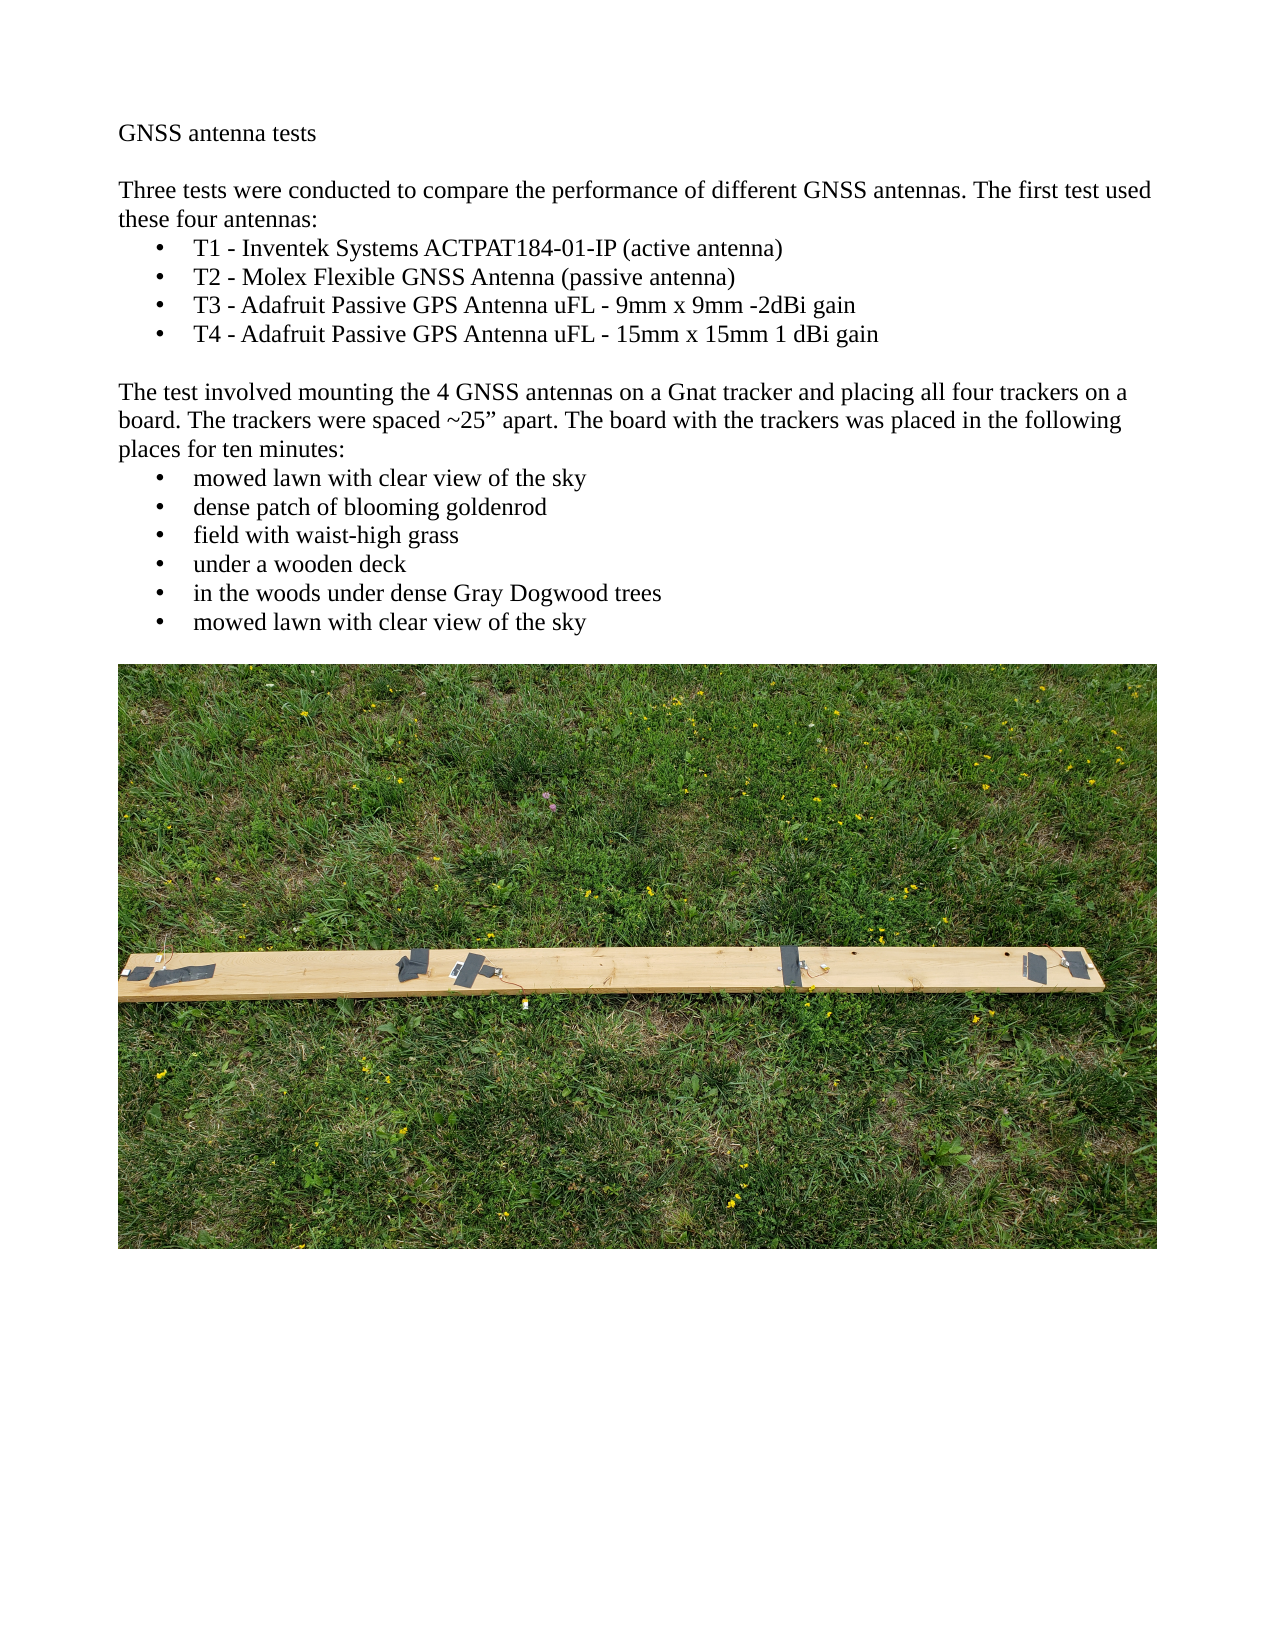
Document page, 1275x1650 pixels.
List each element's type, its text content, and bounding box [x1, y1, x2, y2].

list dense patch of blooming goldenrod [156, 492, 1157, 521]
list under a wooden deck [156, 549, 1157, 578]
list mowed lawn with clear view of the sky [156, 463, 1157, 492]
text Three tests were conducted to compare the performance of different GNSS antennas. The first test used these four antennas: [118, 176, 1157, 233]
list T1 - Inventek Systems ACTPAT184-01-IP (active antenna) [156, 233, 1157, 262]
list in the woods under dense Gray Dogwood trees [156, 578, 1157, 607]
text The test involved mounting the 4 GNSS antennas on a Gnat tracker and placing all four trackers on a board. The trackers were spaced ~25” apart. The board with the trackers was placed in the following places for ten minutes: [118, 377, 1157, 463]
list field with waist-high grass [156, 521, 1157, 549]
text GNSS antenna tests [118, 118, 1157, 147]
list T2 - Molex Flexible GNSS Antenna (passive antenna) [156, 262, 1157, 291]
list T3 - Adafruit Passive GPS Antenna uFL - 9mm x 9mm -2dBi gain [156, 291, 1157, 319]
list T4 - Adafruit Passive GPS Antenna uFL - 15mm x 15mm 1 dBi gain [156, 319, 1157, 348]
picture [118, 664, 1157, 1249]
list mowed lawn with clear view of the sky [156, 607, 1157, 636]
